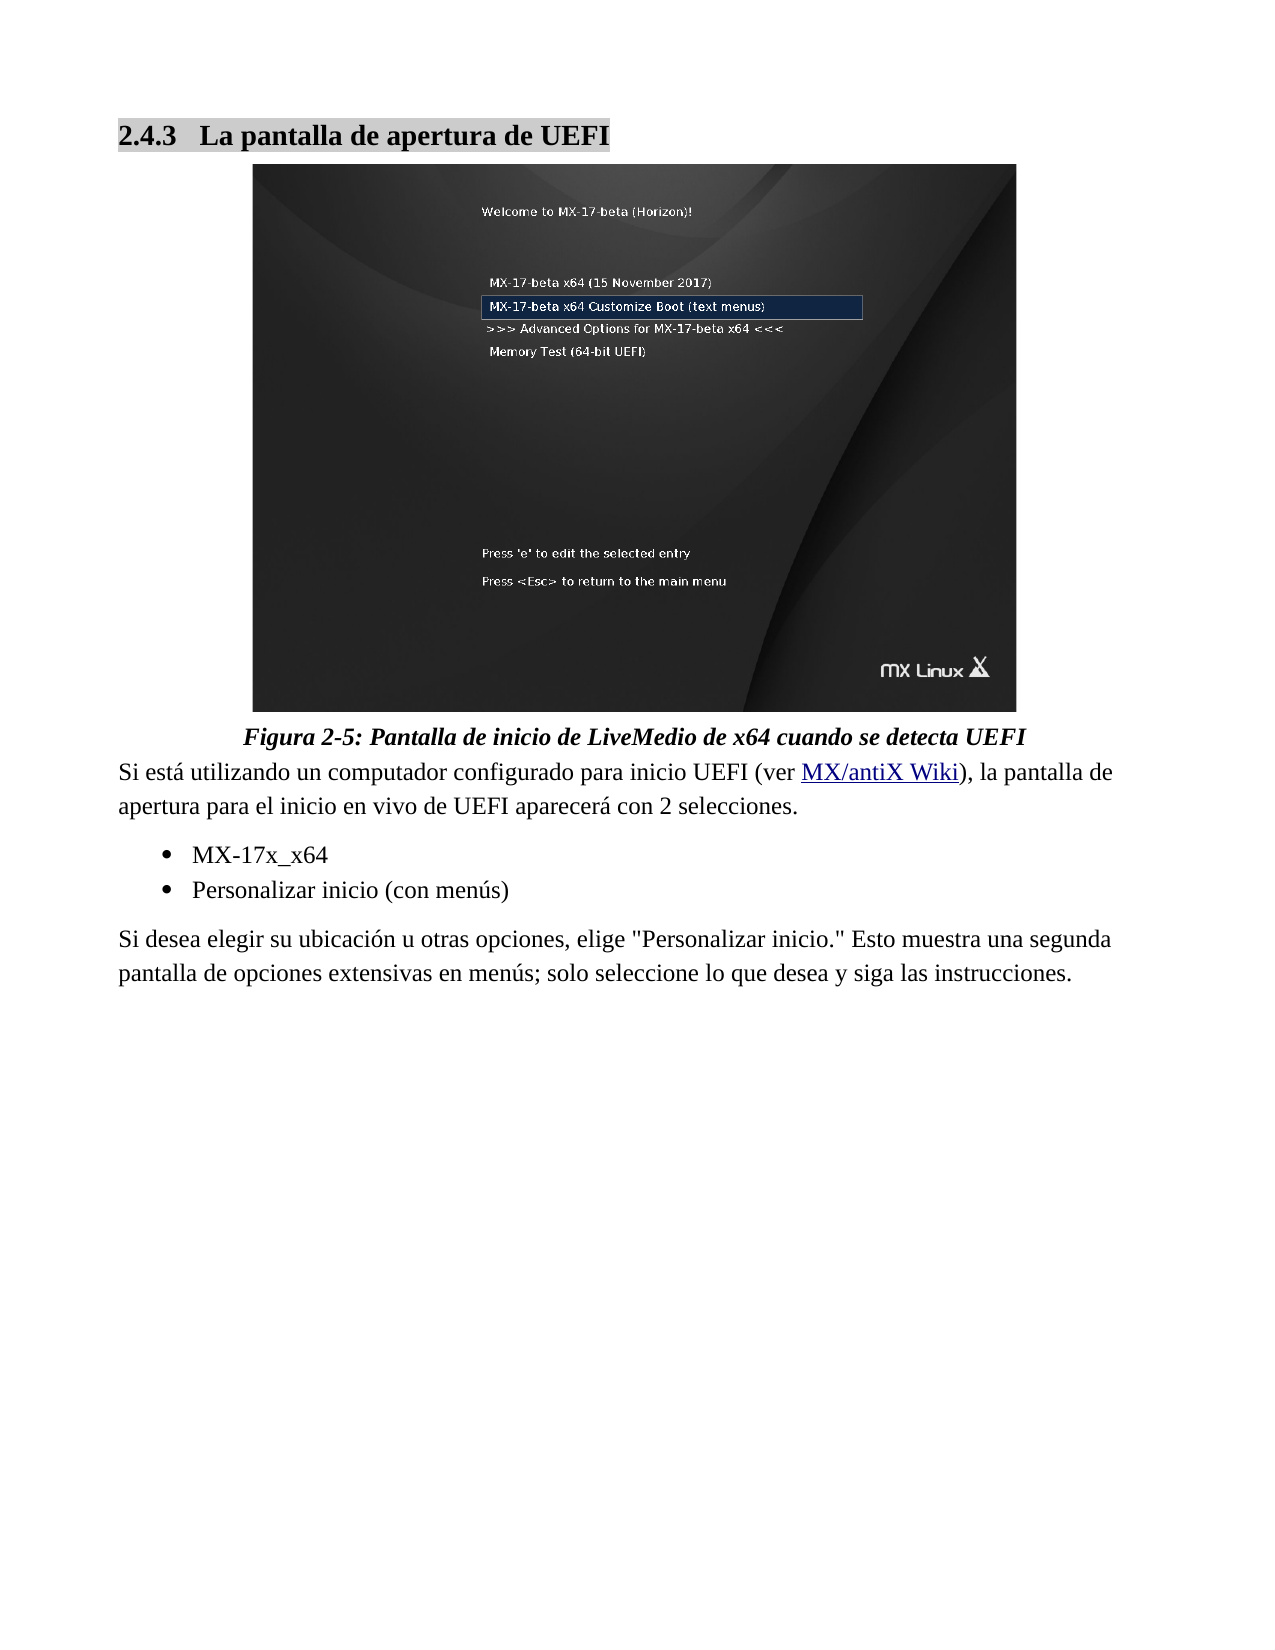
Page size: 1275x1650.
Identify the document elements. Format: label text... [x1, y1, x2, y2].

text Si está utilizando un computador configurado para inicio UEFI (ver MX/antiX Wiki), la pantalla de apertura para el inicio en vivo de UEFI aparecerá con 2 selecciones. [118, 757, 1157, 820]
subtitle 2.4.3 La pantalla de apertura de UEFI [610, 118, 1157, 152]
list MX-17x_x64 [162, 841, 1157, 869]
picture [252, 164, 1017, 712]
text Si desea elegir su ubicación u otras opciones, elige "Personalizar inicio." Esto muestra una segunda pantalla de opciones extensivas en menús; solo seleccione lo que desea y siga las instrucciones. [118, 924, 1157, 987]
text Figura 2-5: Pantalla de inicio de LiveMedio de x64 cuando se detecta UEFI [118, 722, 1157, 751]
list Personalizar inicio (con menús) [162, 875, 1157, 904]
